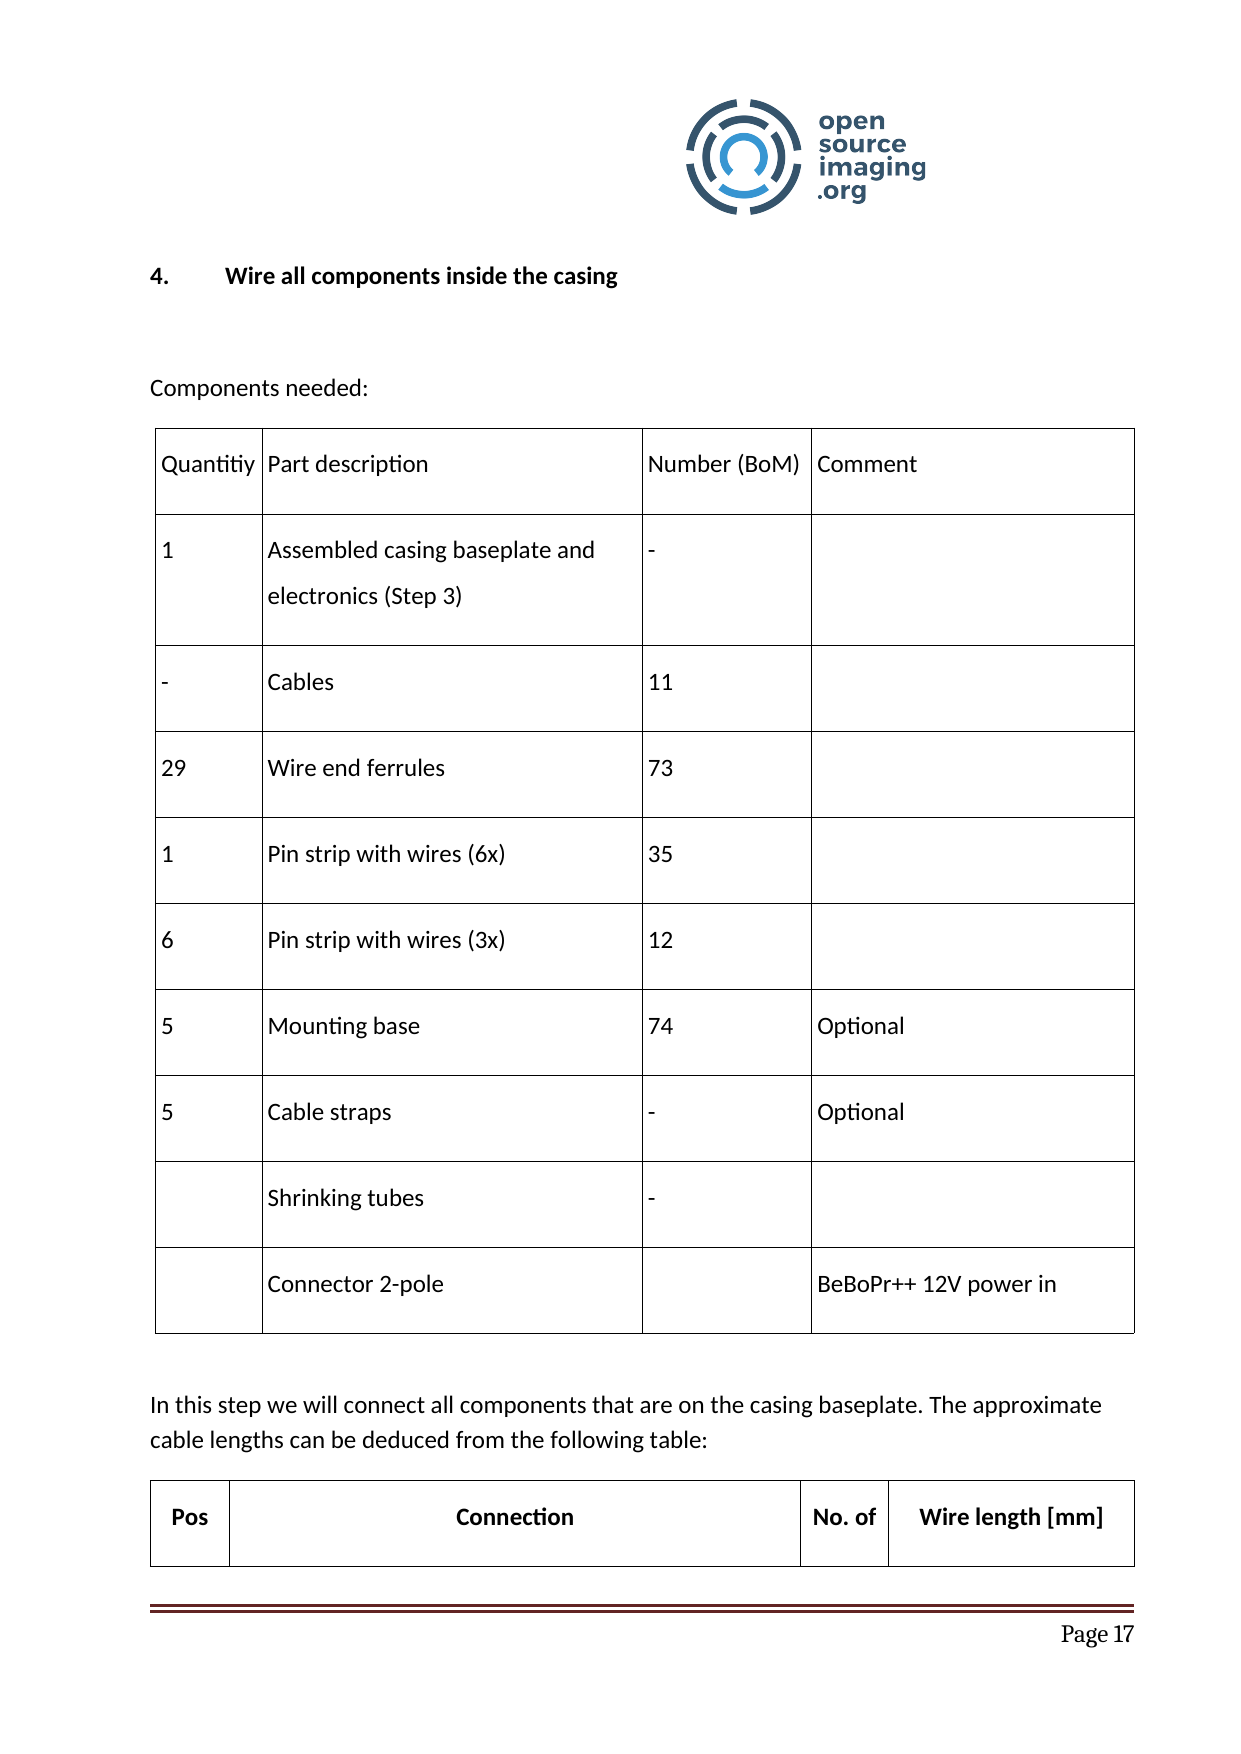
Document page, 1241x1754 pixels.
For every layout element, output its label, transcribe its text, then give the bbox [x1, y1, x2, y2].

table_cell Mounting base [263, 990, 642, 1075]
table_cell Connector 2-pole [263, 1248, 642, 1333]
table_cell Pin strip with wires (6x) [263, 818, 642, 903]
table_cell 74 [643, 990, 811, 1075]
table_cell 11 [643, 646, 811, 731]
table_header Comment [812, 429, 1134, 514]
table_cell - [643, 515, 811, 645]
table_cell 73 [643, 732, 811, 817]
table_header Wire length [mm] [889, 1481, 1134, 1566]
table_header Quantitiy [156, 429, 262, 514]
table_cell 35 [643, 818, 811, 903]
table_cell 29 [156, 732, 262, 817]
list Wire all components inside the casing [150, 260, 1134, 291]
table_cell Shrinking tubes [263, 1162, 642, 1247]
table_cell Wire end ferrules [263, 732, 642, 817]
table_cell [156, 1248, 262, 1333]
table_cell Assembled casing baseplate and electronics (Step 3) [263, 515, 642, 645]
table_cell 12 [643, 904, 811, 989]
table_header Part description [263, 429, 642, 514]
table_cell [643, 1248, 811, 1333]
table_cell Pin strip with wires (3x) [263, 904, 642, 989]
table_header Pos [151, 1481, 229, 1566]
table_cell [812, 515, 1134, 645]
table_cell Optional [812, 990, 1134, 1075]
table_cell - [156, 646, 262, 731]
table_header Connection [230, 1481, 800, 1566]
table_cell 5 [156, 1076, 262, 1161]
table_cell [812, 646, 1134, 731]
table_cell 1 [156, 818, 262, 903]
table_header No. of [801, 1481, 888, 1566]
table_cell - [643, 1076, 811, 1161]
table_cell Cables [263, 646, 642, 731]
table_header Number (BoM) [643, 429, 811, 514]
table_cell Cable straps [263, 1076, 642, 1161]
list Components needed: [150, 372, 1134, 402]
table_cell Optional [812, 1076, 1134, 1161]
table_cell [812, 904, 1134, 989]
table_cell [156, 1162, 262, 1247]
table_cell BeBoPr++ 12V power in [812, 1248, 1134, 1333]
table_cell [812, 818, 1134, 903]
table_cell [812, 732, 1134, 817]
list In this step we will connect all components that are on the casing baseplate. The approximate cable lengths can be deduced from the following table: [150, 1389, 1134, 1455]
table_cell 6 [156, 904, 262, 989]
table_cell 1 [156, 515, 262, 645]
table_cell [812, 1162, 1134, 1247]
table_cell - [643, 1162, 811, 1247]
table_cell 5 [156, 990, 262, 1075]
